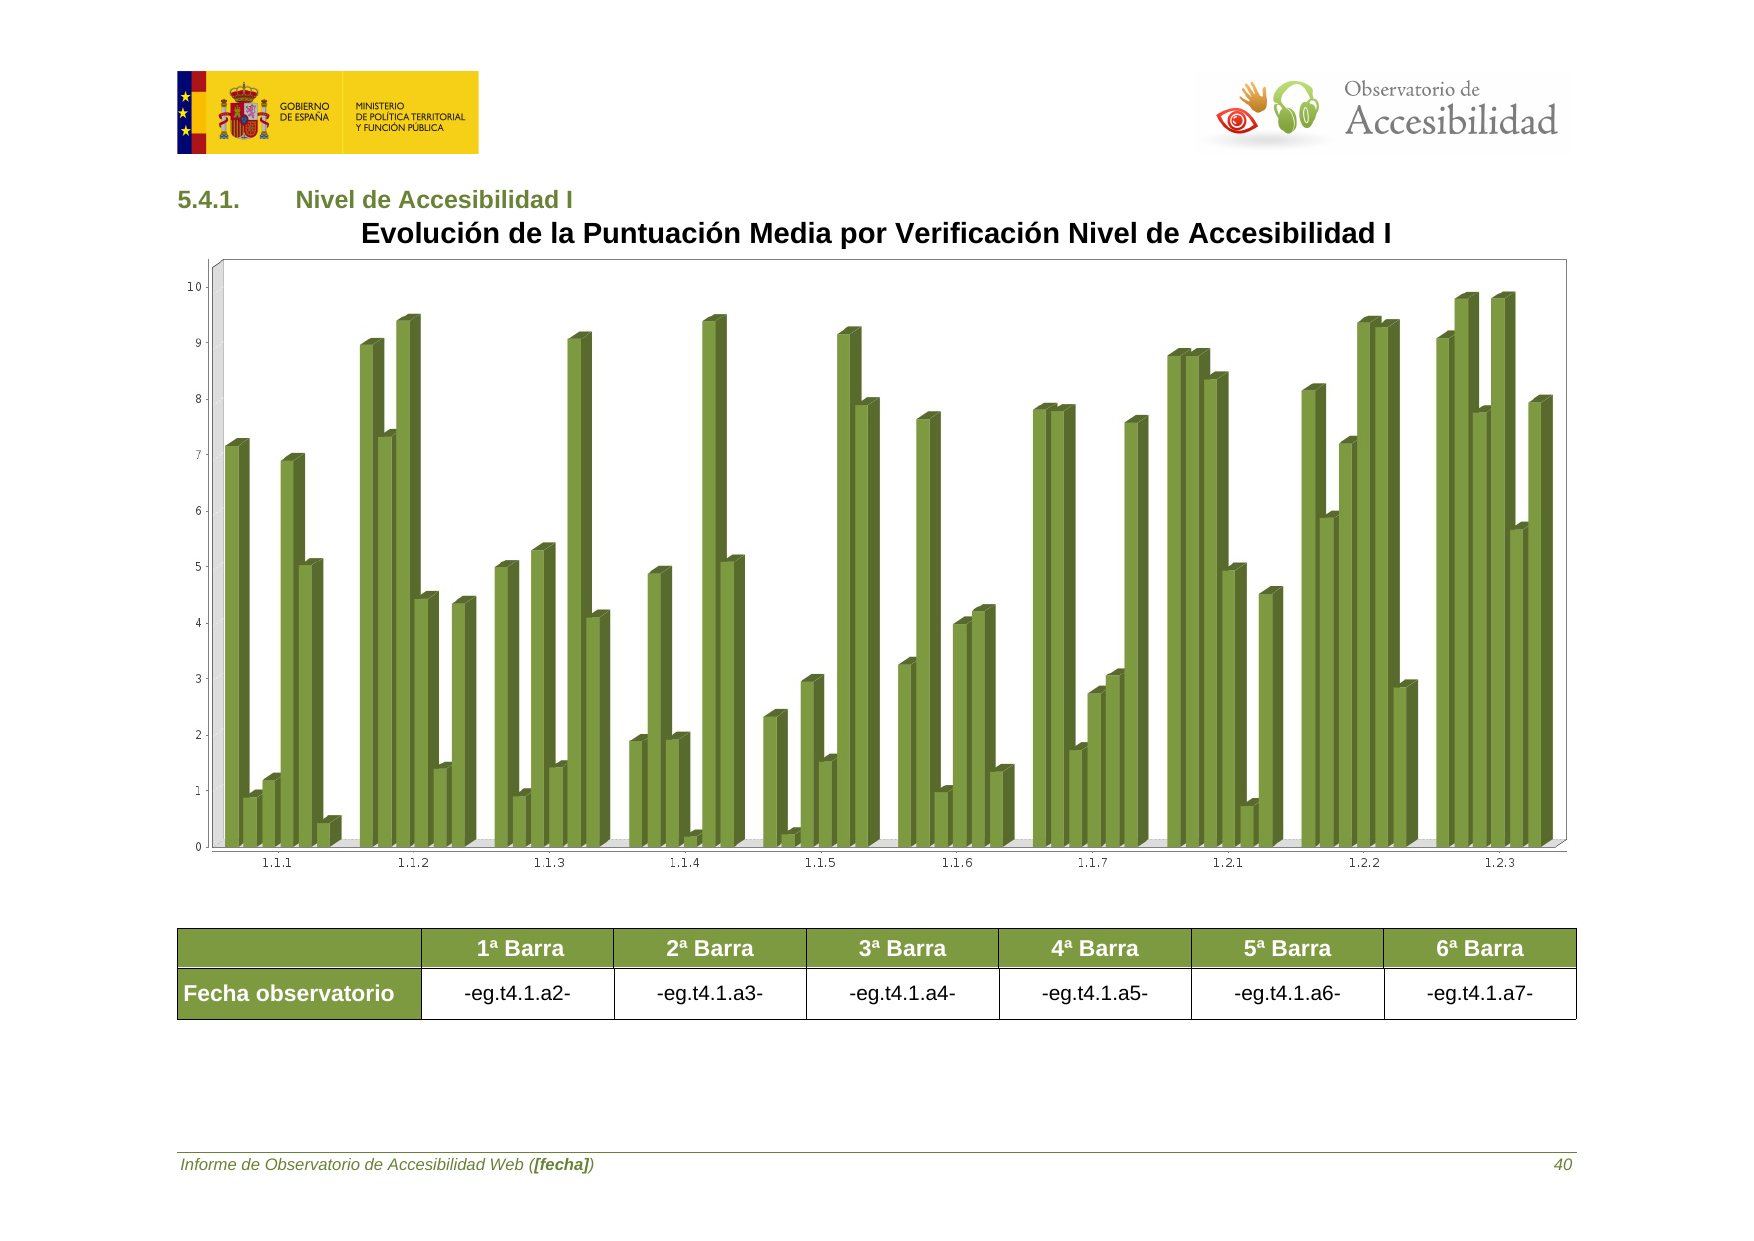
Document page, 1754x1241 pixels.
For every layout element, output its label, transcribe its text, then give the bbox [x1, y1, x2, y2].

table_cell -eg.t4.1.a4- [807, 969, 999, 1019]
table_cell -eg.t4.1.a2- [422, 969, 614, 1019]
subtitle Nivel de Accesibilidad I [177, 185, 1577, 214]
table_cell -eg.t4.1.a6- [1192, 969, 1384, 1019]
picture [1196, 72, 1572, 154]
table_header 5ª Barra [1192, 929, 1383, 967]
table_cell -eg.t4.1.a7- [1385, 969, 1576, 1019]
table_cell -eg.t4.1.a3- [615, 969, 806, 1019]
picture [177, 71, 479, 154]
table_header 6ª Barra [1384, 929, 1576, 967]
table_header 1ª Barra [422, 929, 613, 967]
picture [177, 250, 1577, 875]
text Evolución de la Puntuación Media por Verificación Nivel de Accesibilidad I [177, 216, 1577, 250]
table_cell -eg.t4.1.a5- [1000, 969, 1191, 1019]
table_cell Fecha observatorio [178, 969, 421, 1019]
table_header 2ª Barra [614, 929, 806, 967]
table_header [178, 929, 421, 967]
table_header 4ª Barra [999, 929, 1191, 967]
table_header 3ª Barra [807, 929, 998, 967]
